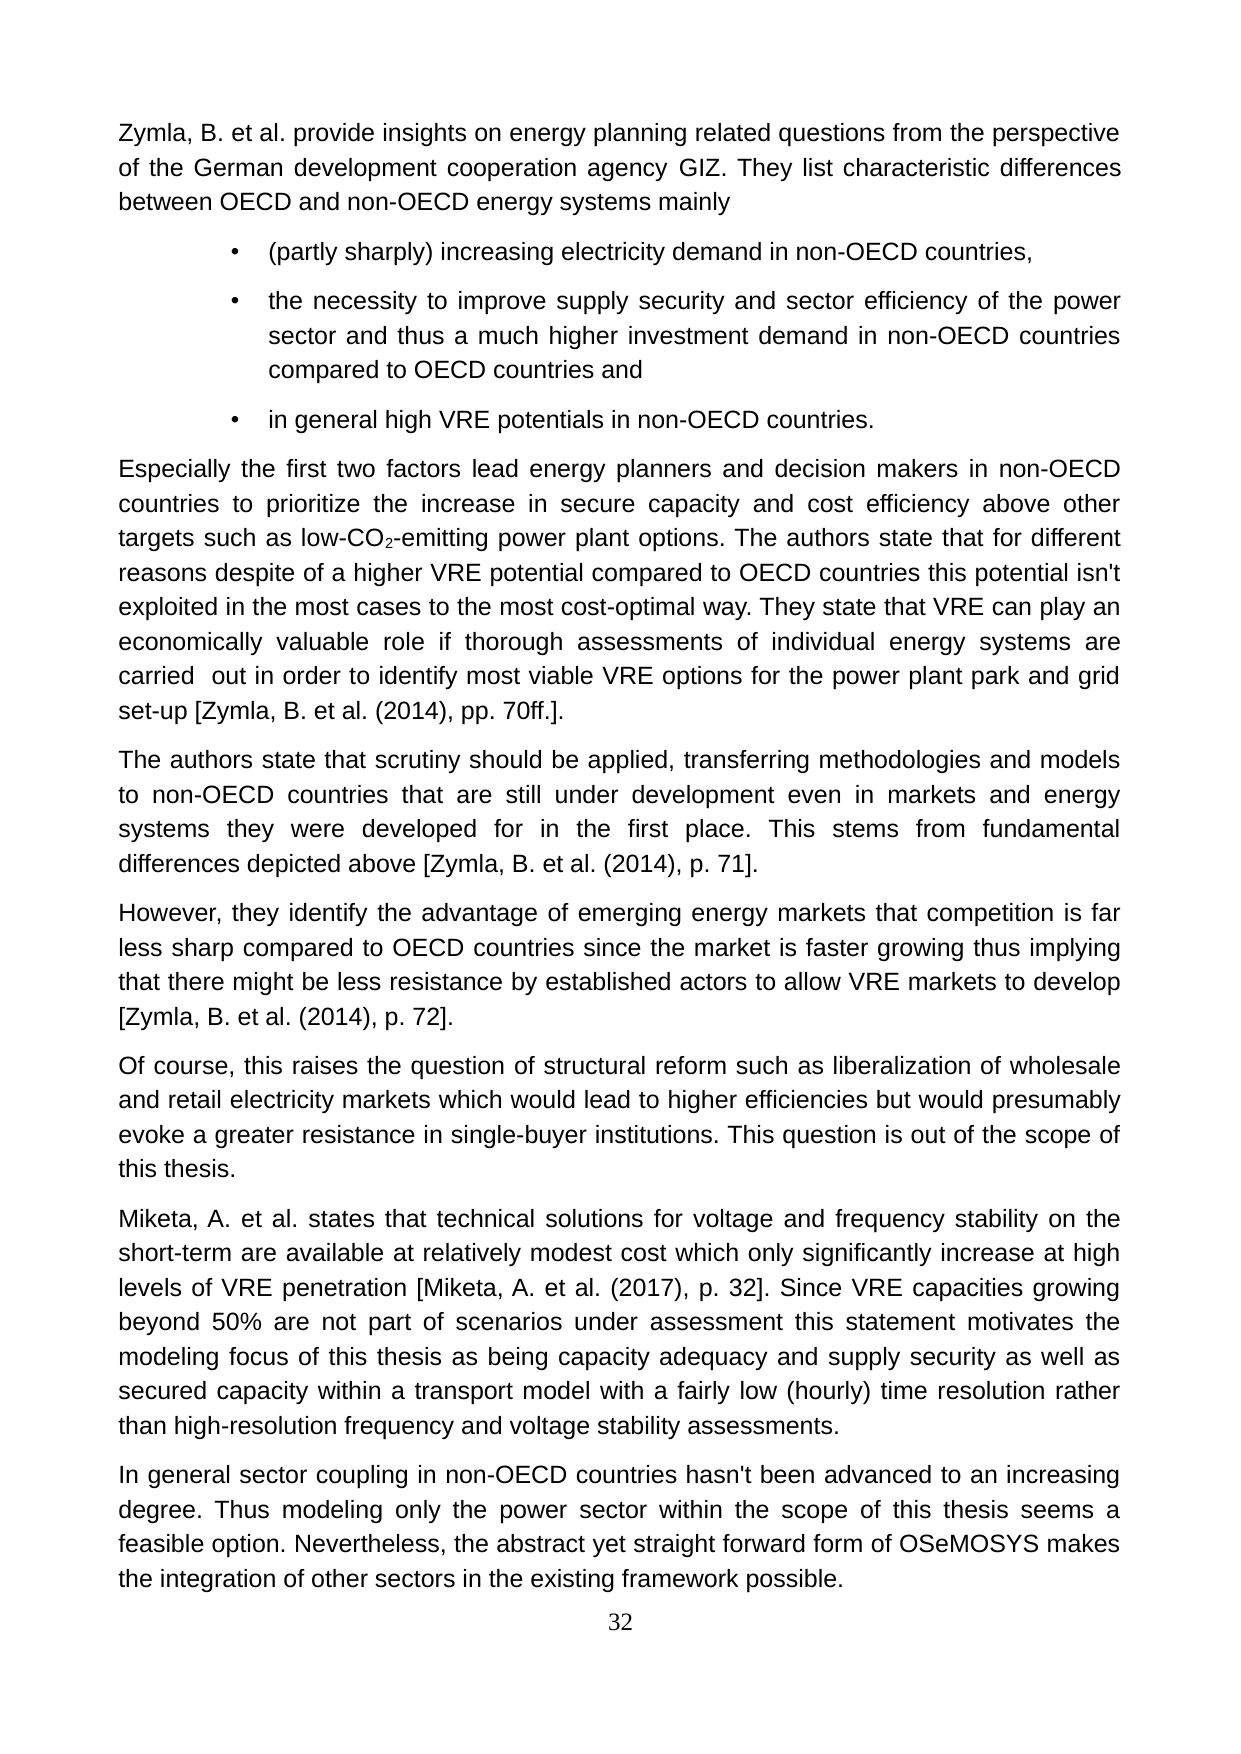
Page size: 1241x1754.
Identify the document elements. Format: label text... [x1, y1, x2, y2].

list in general high VRE potentials in non-OECD countries. [231, 405, 1122, 433]
list Zymla, B. et al. provide insights on energy planning related questions from the perspective of the German development cooperation agency GIZ. They list characteristic differences between OECD and non-OECD energy systems mainly [118, 118, 1122, 216]
text In general sector coupling in non-OECD countries hasn't been advanced to an increasing degree. Thus modeling only the power sector within the scope of this thesis seems a feasible option. Nevertheless, the abstract yet straight forward form of OSeMOSYS makes the integration of other sectors in the existing framework possible. [118, 1460, 1122, 1592]
list The authors state that scrutiny should be applied, transferring methodologies and models to non-OECD countries that are still under development even in markets and energy systems they were developed for in the first place. This stems from fundamental differences depicted above [Zymla, B. et al. (2014), p. 71]. [118, 745, 1122, 877]
text However, they identify the advantage of emerging energy markets that competition is far less sharp compared to OECD countries since the market is faster growing thus implying that there might be less resistance by established actors to allow VRE markets to develop [Zymla, B. et al. (2014), p. 72]. [118, 898, 1122, 1030]
text Of course, this raises the question of structural reform such as liberalization of wholesale and retail electricity markets which would lead to higher efficiencies but would presumably evoke a greater resistance in single-buyer institutions. This question is out of the scope of this thesis. [118, 1051, 1122, 1183]
list the necessity to improve supply security and sector efficiency of the power sector and thus a much higher investment demand in non-OECD countries compared to OECD countries and [231, 286, 1122, 384]
list (partly sharply) increasing electricity demand in non-OECD countries, [231, 237, 1122, 265]
list Especially the first two factors lead energy planners and decision makers in non-OECD countries to prioritize the increase in secure capacity and cost efficiency above other targets such as low-CO2-emitting power plant options. The authors state that for different reasons despite of a higher VRE potential compared to OECD countries this potential isn't exploited in the most cases to the most cost-optimal way. They state that VRE can play an economically valuable role if thorough assessments of individual energy systems are carried out in order to identify most viable VRE options for the power plant park and grid set-up [Zymla, B. et al. (2014), pp. 70ff.]. [118, 454, 1122, 724]
text Miketa, A. et al. states that technical solutions for voltage and frequency stability on the short-term are available at relatively modest cost which only significantly increase at high levels of VRE penetration [Miketa, A. et al. (2017), p. 32]. Since VRE capacities growing beyond 50% are not part of scenarios under assessment this statement motivates the modeling focus of this thesis as being capacity adequacy and supply security as well as secured capacity within a transport model with a fairly low (hourly) time resolution rather than high-resolution frequency and voltage stability assessments. [118, 1204, 1122, 1439]
